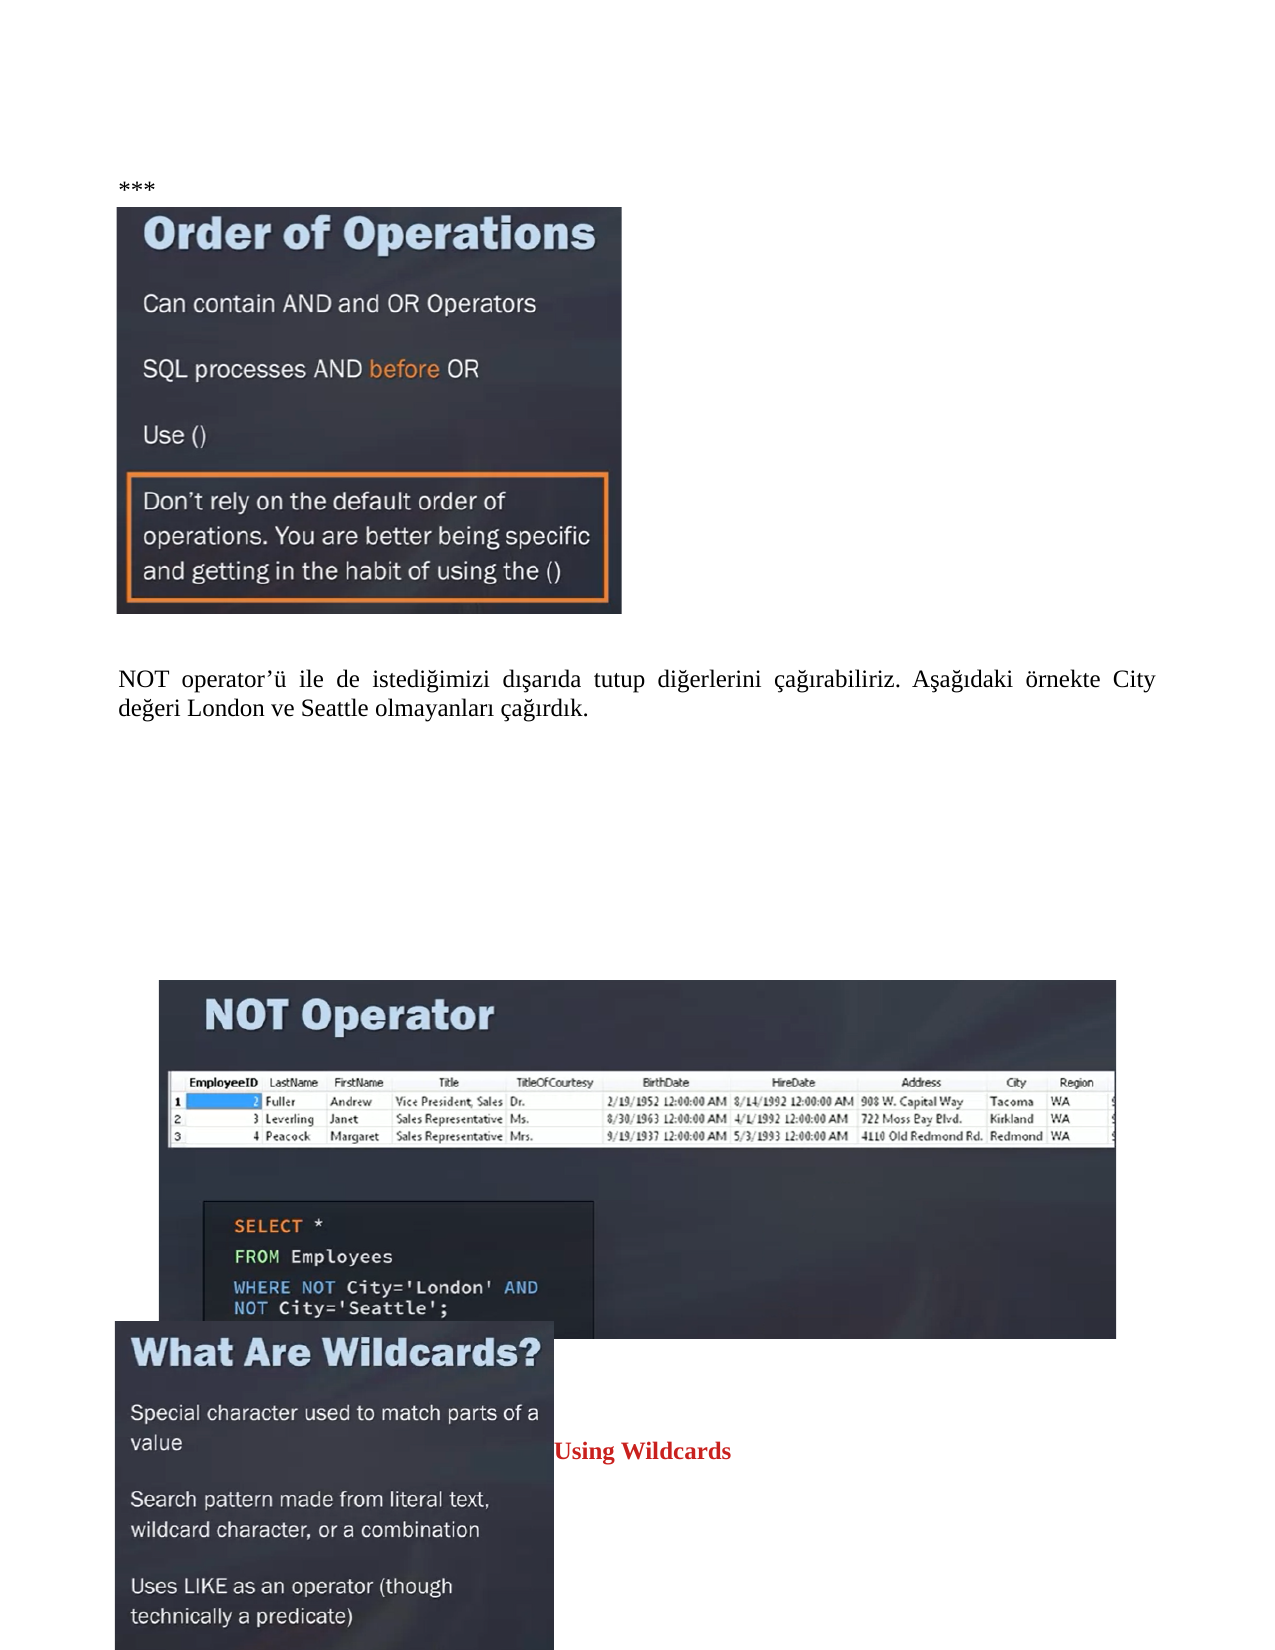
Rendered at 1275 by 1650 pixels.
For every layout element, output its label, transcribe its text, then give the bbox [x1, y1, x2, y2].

text *** [118, 176, 1157, 204]
picture [114, 980, 1117, 1650]
text NOT operator’ü ile de istediğimizi dışarıda tutup diğerlerini çağırabiliriz. Aşağıdaki örnekte City değeri London ve Seattle olmayanları çağırdık. [118, 664, 1157, 722]
text Using Wildcards [554, 1436, 1157, 1465]
picture [116, 207, 622, 614]
